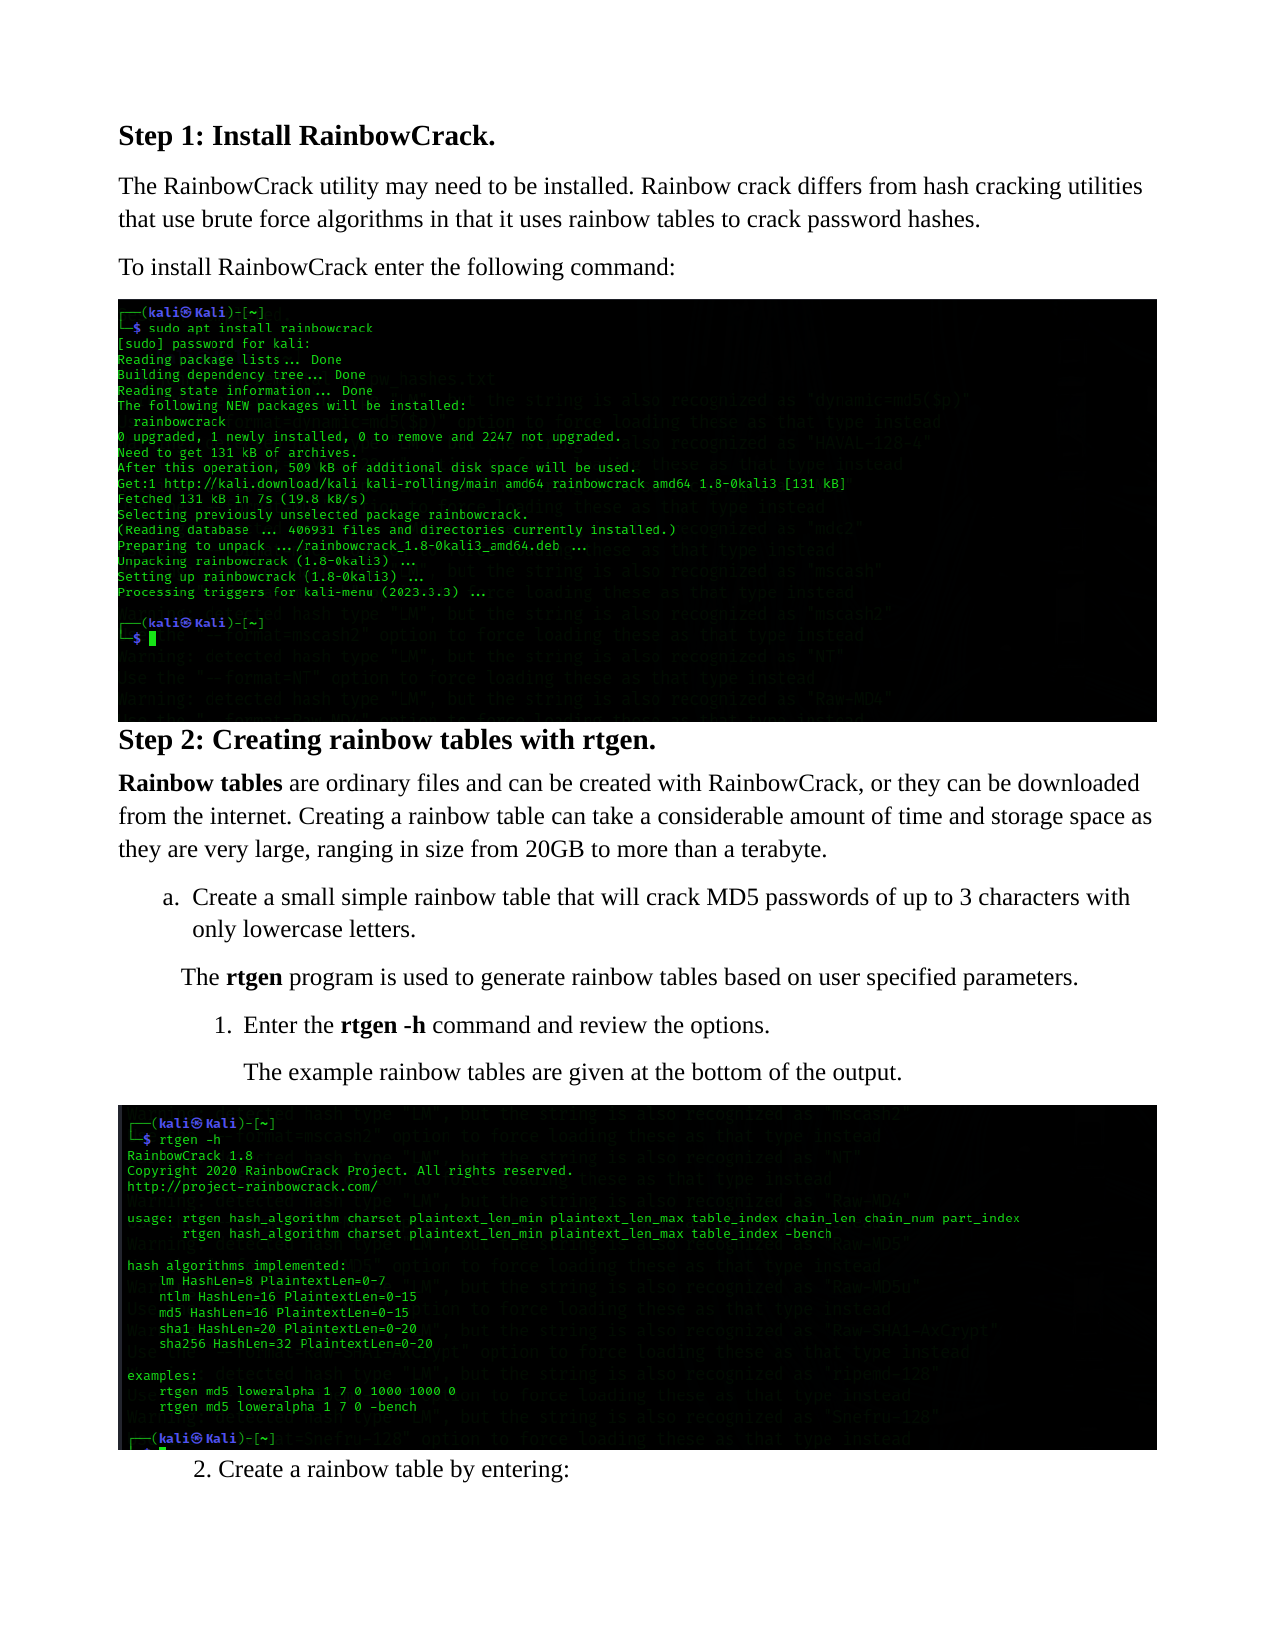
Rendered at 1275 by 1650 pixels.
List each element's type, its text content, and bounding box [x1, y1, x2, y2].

text The example rainbow tables are given at the bottom of the output. [243, 1057, 1157, 1086]
text Rainbow tables are ordinary files and can be created with RainbowCrack, or they can be downloaded from the internet. Creating a rainbow table can take a considerable amount of time and storage space as they are very large, ranging in size from 20GB to more than a terabyte. [118, 768, 1157, 863]
picture [118, 1105, 1157, 1450]
list Enter the rtgen -h command and review the options. [214, 1010, 1157, 1038]
text The rtgen program is used to generate rainbow tables based on user specified parameters. [181, 962, 1157, 991]
subtitle Step 2: Creating rainbow tables with rtgen. [118, 722, 1157, 755]
picture [118, 299, 1157, 722]
list Create a small simple rainbow table that will crack MD5 passwords of up to 3 characters with only lowercase letters. [162, 882, 1157, 943]
text The RainbowCrack utility may need to be installed. Rainbow crack differs from hash cracking utilities that use brute force algorithms in that it uses rainbow tables to crack password hashes. [118, 171, 1157, 233]
text To install RainbowCrack enter the following command: [118, 252, 1157, 281]
list 2. Create a rainbow table by entering: [156, 1450, 1157, 1483]
subtitle Step 1: Install RainbowCrack. [118, 118, 1157, 152]
